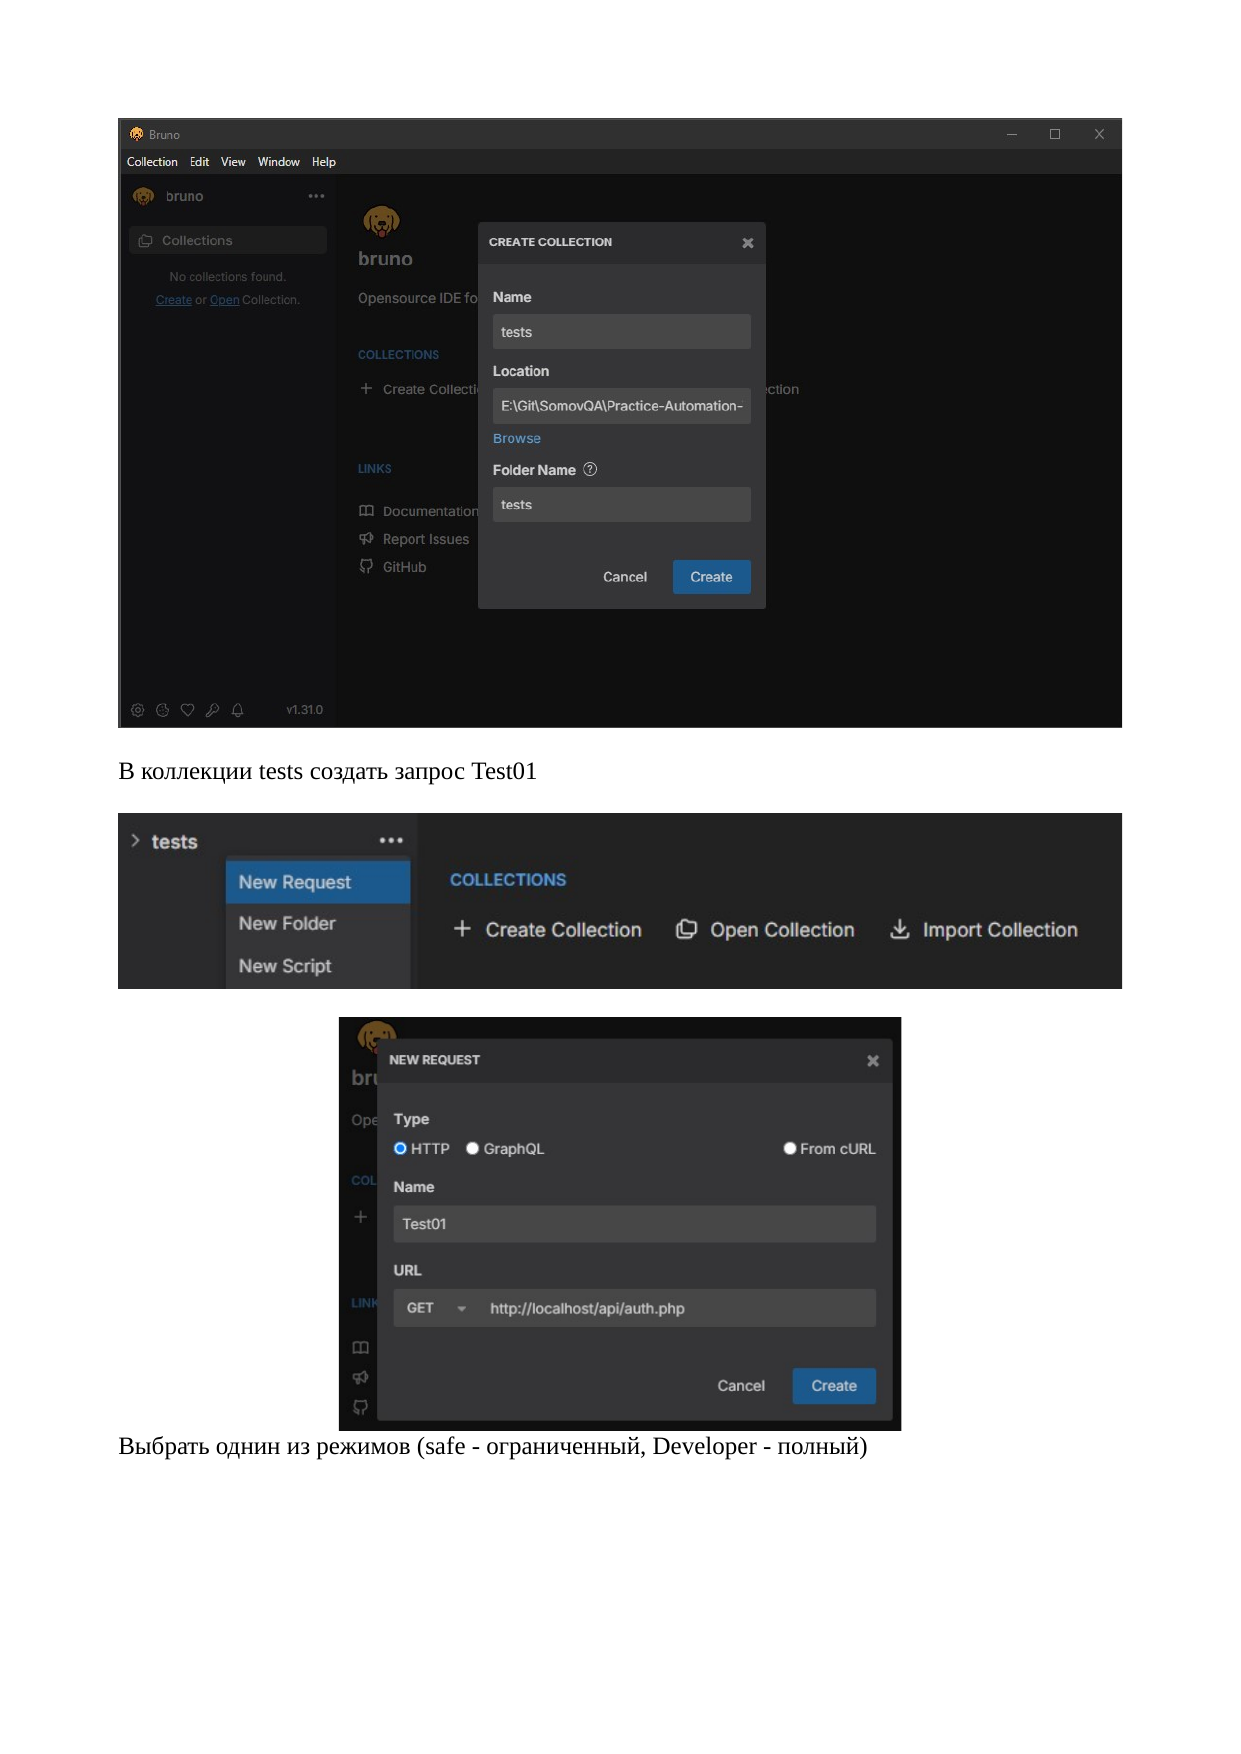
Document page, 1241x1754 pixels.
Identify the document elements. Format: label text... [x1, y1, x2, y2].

picture [118, 118, 1123, 728]
picture [118, 813, 1123, 989]
picture [338, 1017, 902, 1431]
text В коллекции tests создать запрос Test01 [118, 756, 1122, 785]
text Выбрать однин из режимов (safe - ограниченный, Developer - полный) [118, 1384, 1122, 1459]
